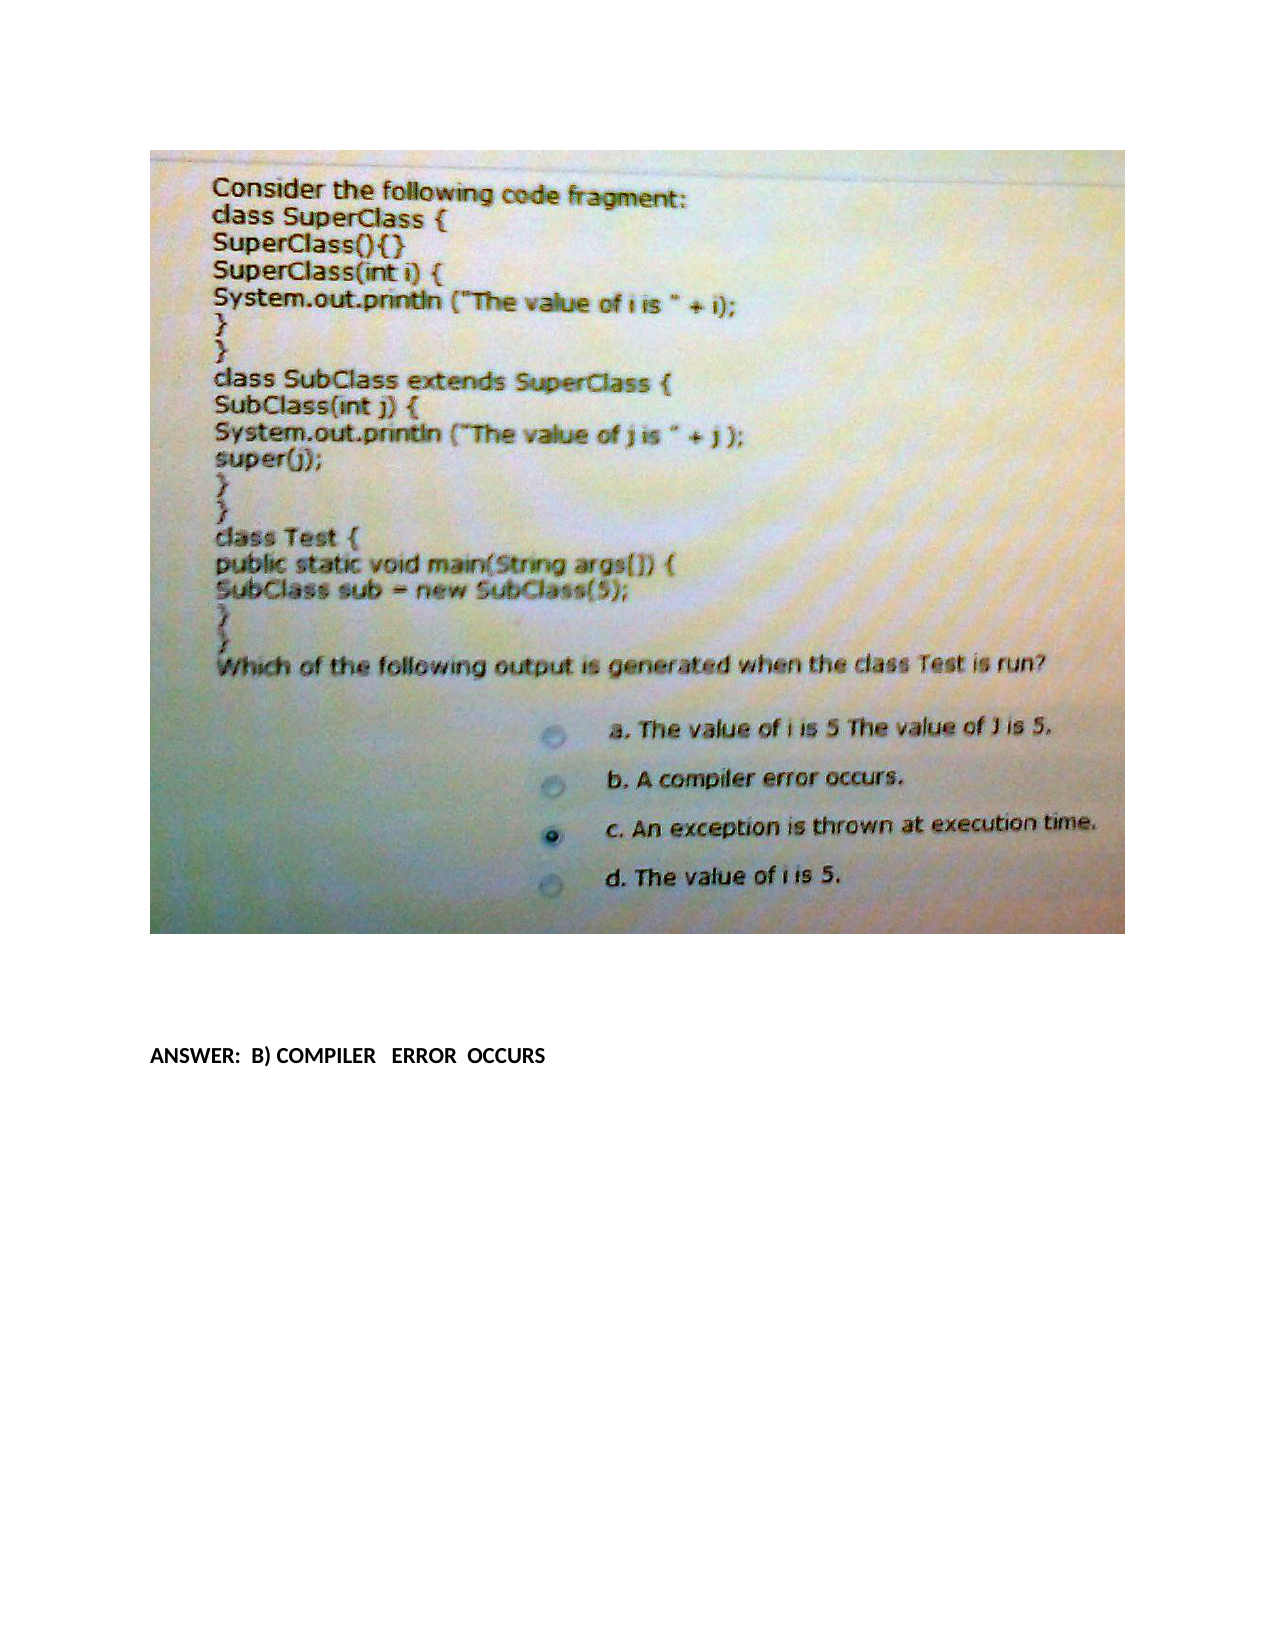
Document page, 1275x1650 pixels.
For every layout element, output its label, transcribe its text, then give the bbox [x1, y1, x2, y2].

text ANSWER: B) COMPILER ERROR OCCURS [150, 1042, 1125, 1069]
